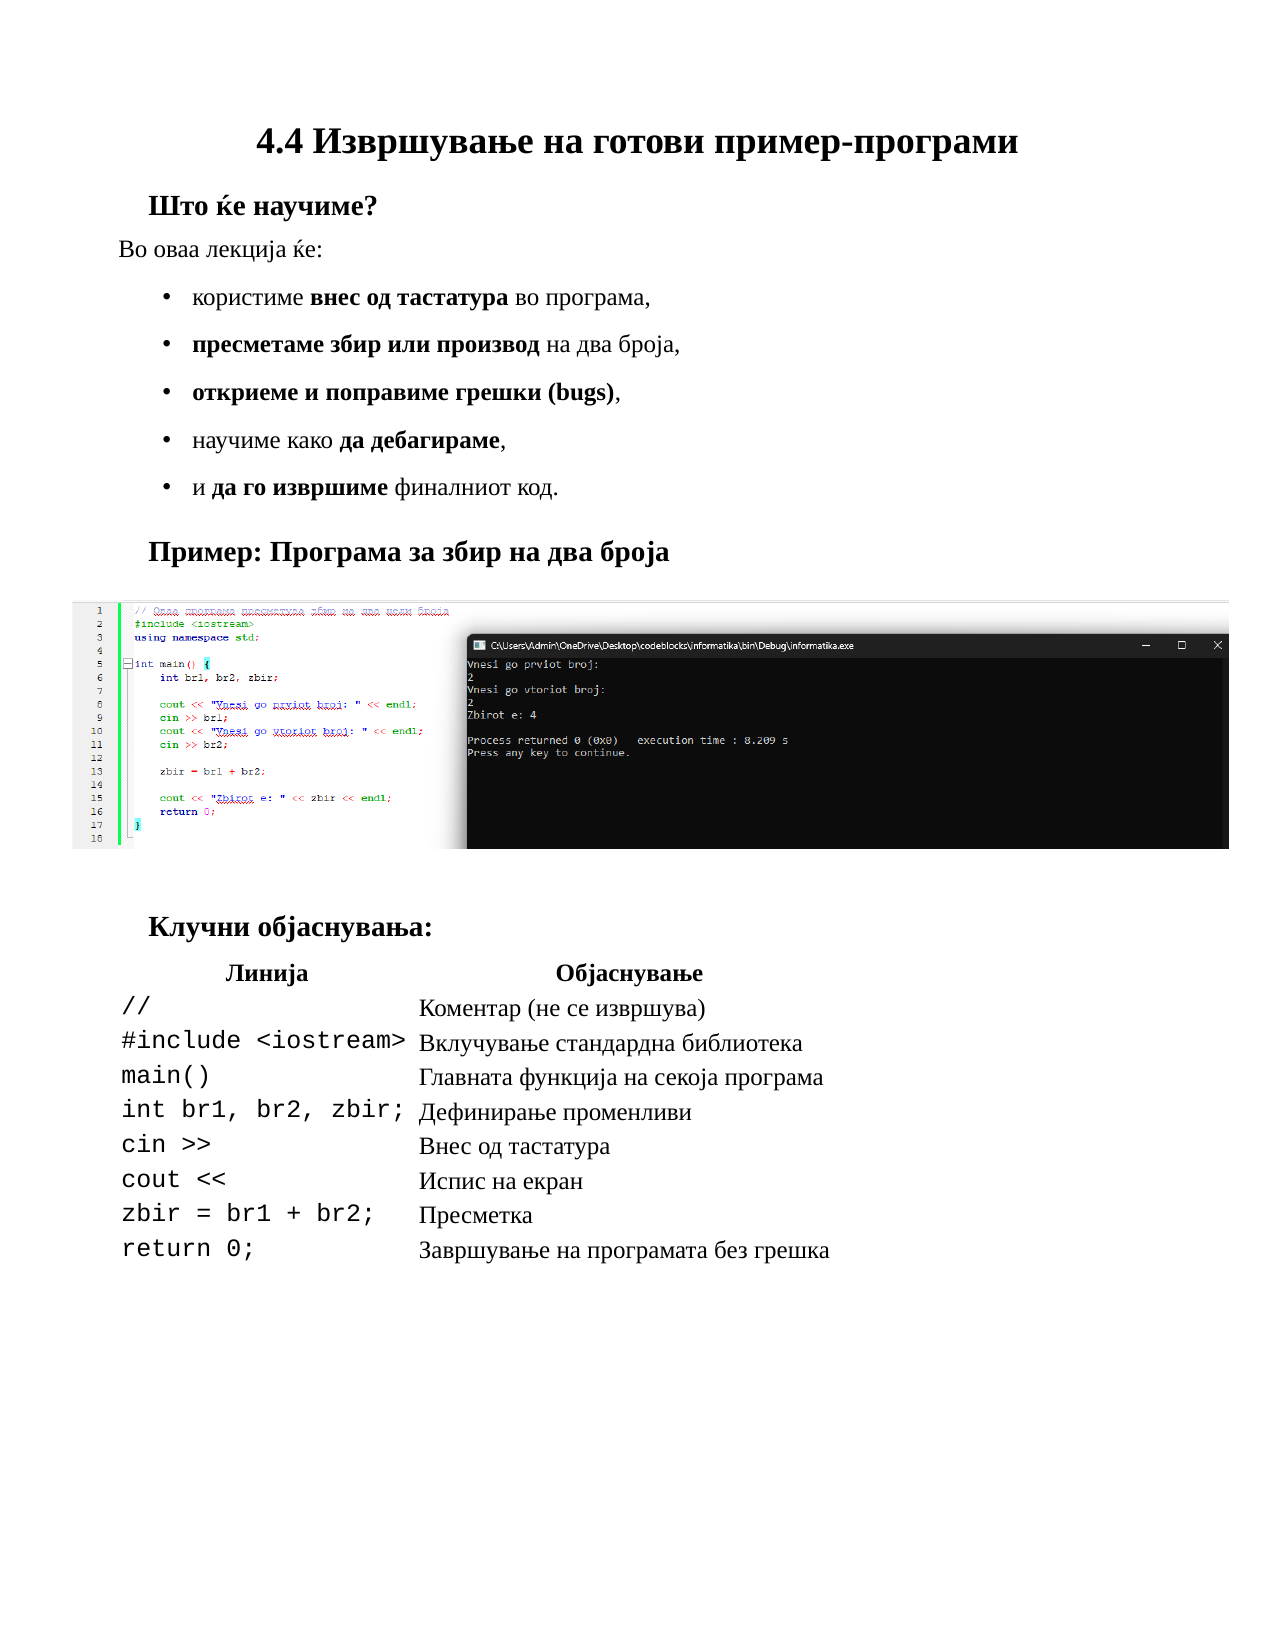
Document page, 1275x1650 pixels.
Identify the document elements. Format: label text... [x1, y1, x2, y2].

subtitle 4.4 Извршување на готови пример-програми [118, 118, 1157, 161]
table_cell Вклучување стандардна библиотека [416, 1025, 843, 1059]
list научиме како да дебагираме, [162, 425, 1157, 453]
table_cell Дефинирање променливи [416, 1094, 843, 1128]
list користиме внес од тастатура во програма, [162, 282, 1157, 311]
list откриеме и поправиме грешки (bugs), [162, 377, 1157, 406]
table_header Линија [118, 956, 416, 990]
table_cell #include <iostream> [118, 1025, 416, 1059]
table_cell Коментар (не се извршува) [416, 990, 843, 1025]
table_cell zbir = br1 + br2; [118, 1198, 416, 1232]
table_cell int br1, br2, zbir; [118, 1094, 416, 1128]
list и да го извршиме финалниот код. [162, 472, 1157, 501]
table_cell cout << [118, 1163, 416, 1198]
table_cell Внес од тастатура [416, 1129, 843, 1163]
table_cell return 0; [118, 1232, 416, 1267]
table_cell cin >> [118, 1129, 416, 1163]
picture [72, 600, 1229, 849]
table_cell // [118, 990, 416, 1025]
table_cell Испис на екран [416, 1163, 843, 1198]
text Во оваа лекција ќе: [118, 234, 1157, 263]
subtitle 🧠 Клучни објаснувања: [118, 909, 1157, 943]
subtitle 📌 Што ќе научиме? [118, 188, 1157, 222]
table_cell Пресметка [416, 1198, 843, 1232]
table_header Објаснување [416, 956, 843, 990]
subtitle 🧪 Пример: Програма за збир на два броја [118, 534, 1157, 568]
list пресметаме збир или производ на два броја, [162, 329, 1157, 358]
table_cell Завршување на програмата без грешка [416, 1232, 843, 1267]
table_cell main() [118, 1059, 416, 1094]
table_cell Главната функција на секоја програма [416, 1059, 843, 1094]
